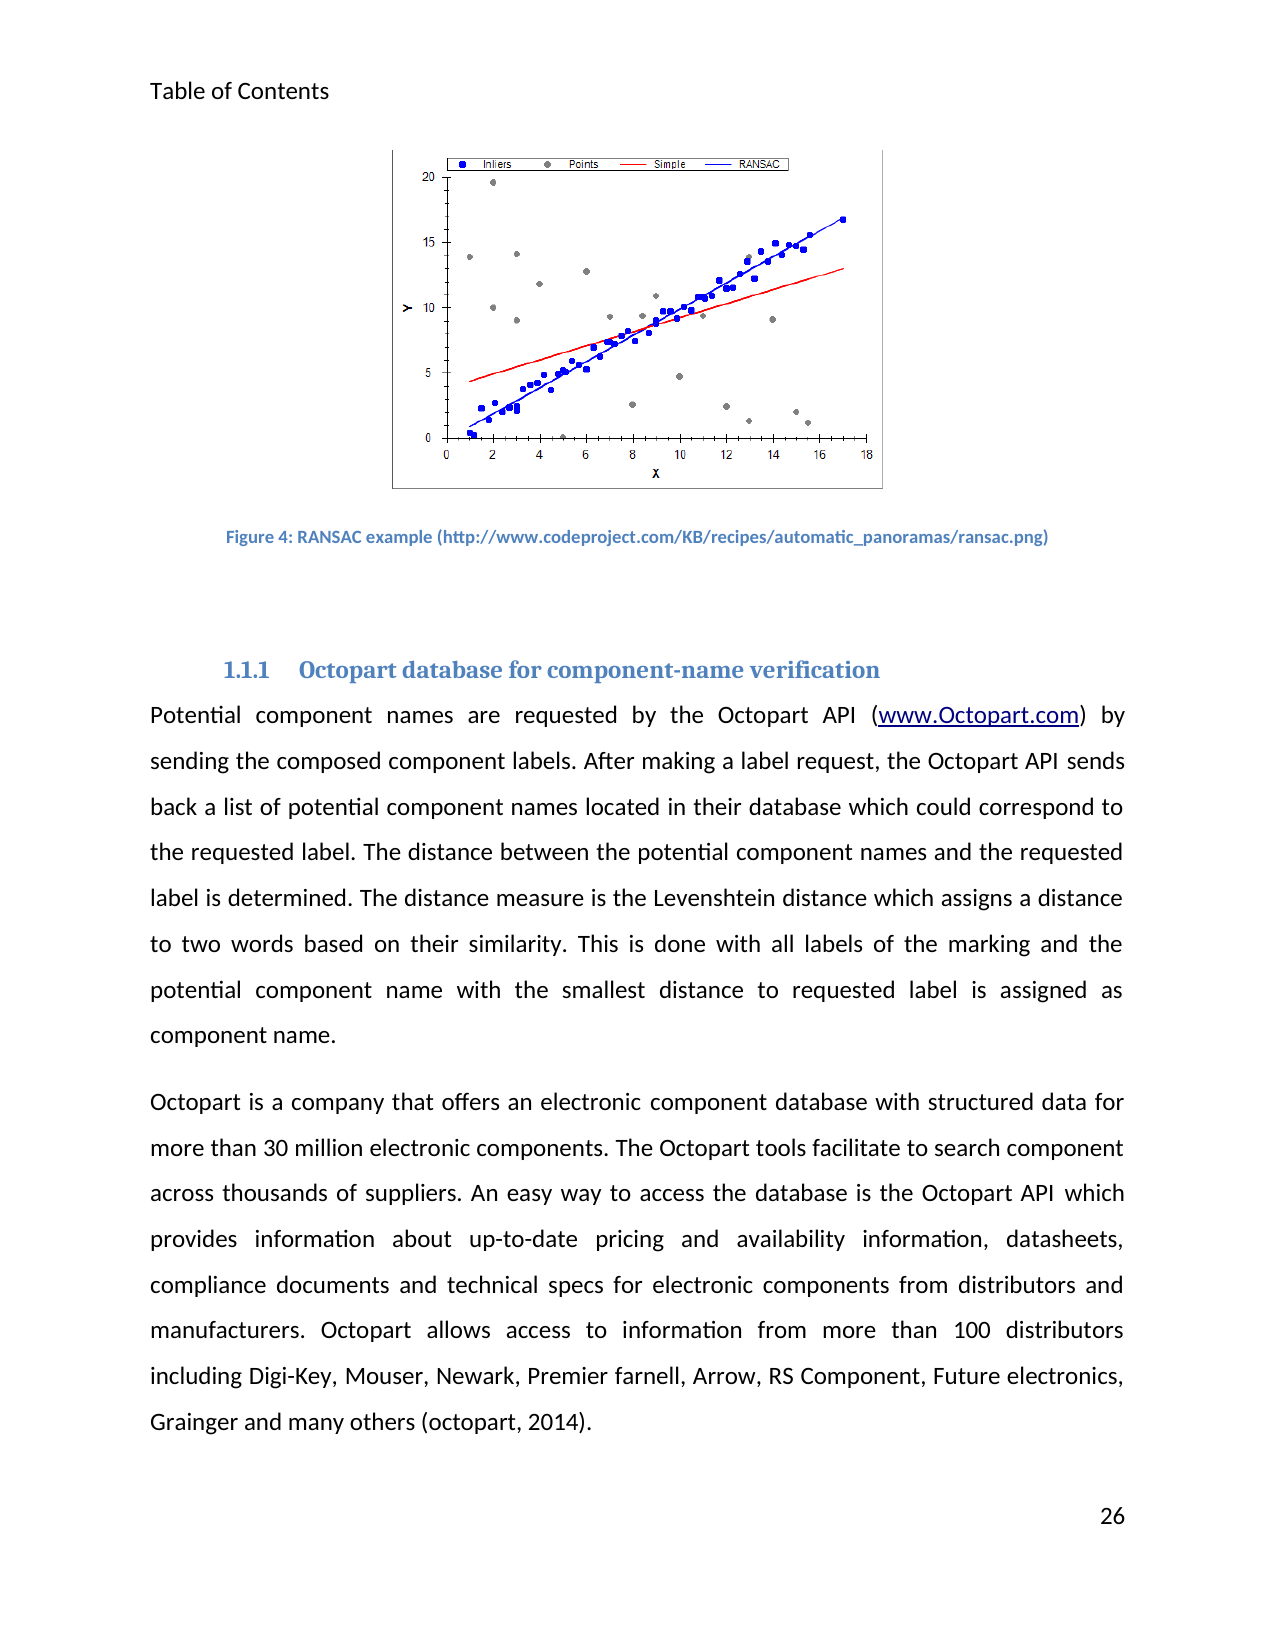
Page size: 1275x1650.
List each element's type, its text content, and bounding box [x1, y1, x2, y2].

text Octopart is a company that offers an electronic component database with structured data for more than 30 million electronic components. The Octopart tools facilitate to search component across thousands of suppliers. An easy way to access the database is the Octopart API which provides information about up-to-date pricing and availability information, datasheets, compliance documents and technical specs for electronic components from distributors and manufacturers. Octopart allows access to information from more than 100 distributors including Digi-Key, Mouser, Newark, Premier farnell, Arrow, RS Component, Future electronics, Grainger and many others (octopart, 2014). [150, 1086, 1125, 1437]
text Potential component names are requested by the Octopart API (www.Octopart.com) by sending the composed component labels. After making a label request, the Octopart API sends back a list of potential component names located in their database which could correspond to the requested label. The distance between the potential component names and the requested label is determined. The distance measure is the Levenshtein distance which assigns a distance to two words based on their similarity. This is done with all labels of the marking and the potential component name with the smallest distance to requested label is assigned as component name. [150, 699, 1125, 1050]
subtitle Octopart database for component-name verification [224, 656, 1125, 685]
text Figure 4: RANSAC example (http://www.codeproject.com/KB/recipes/automatic_panoramas/ransac.png) [150, 525, 1125, 548]
picture [392, 150, 883, 489]
